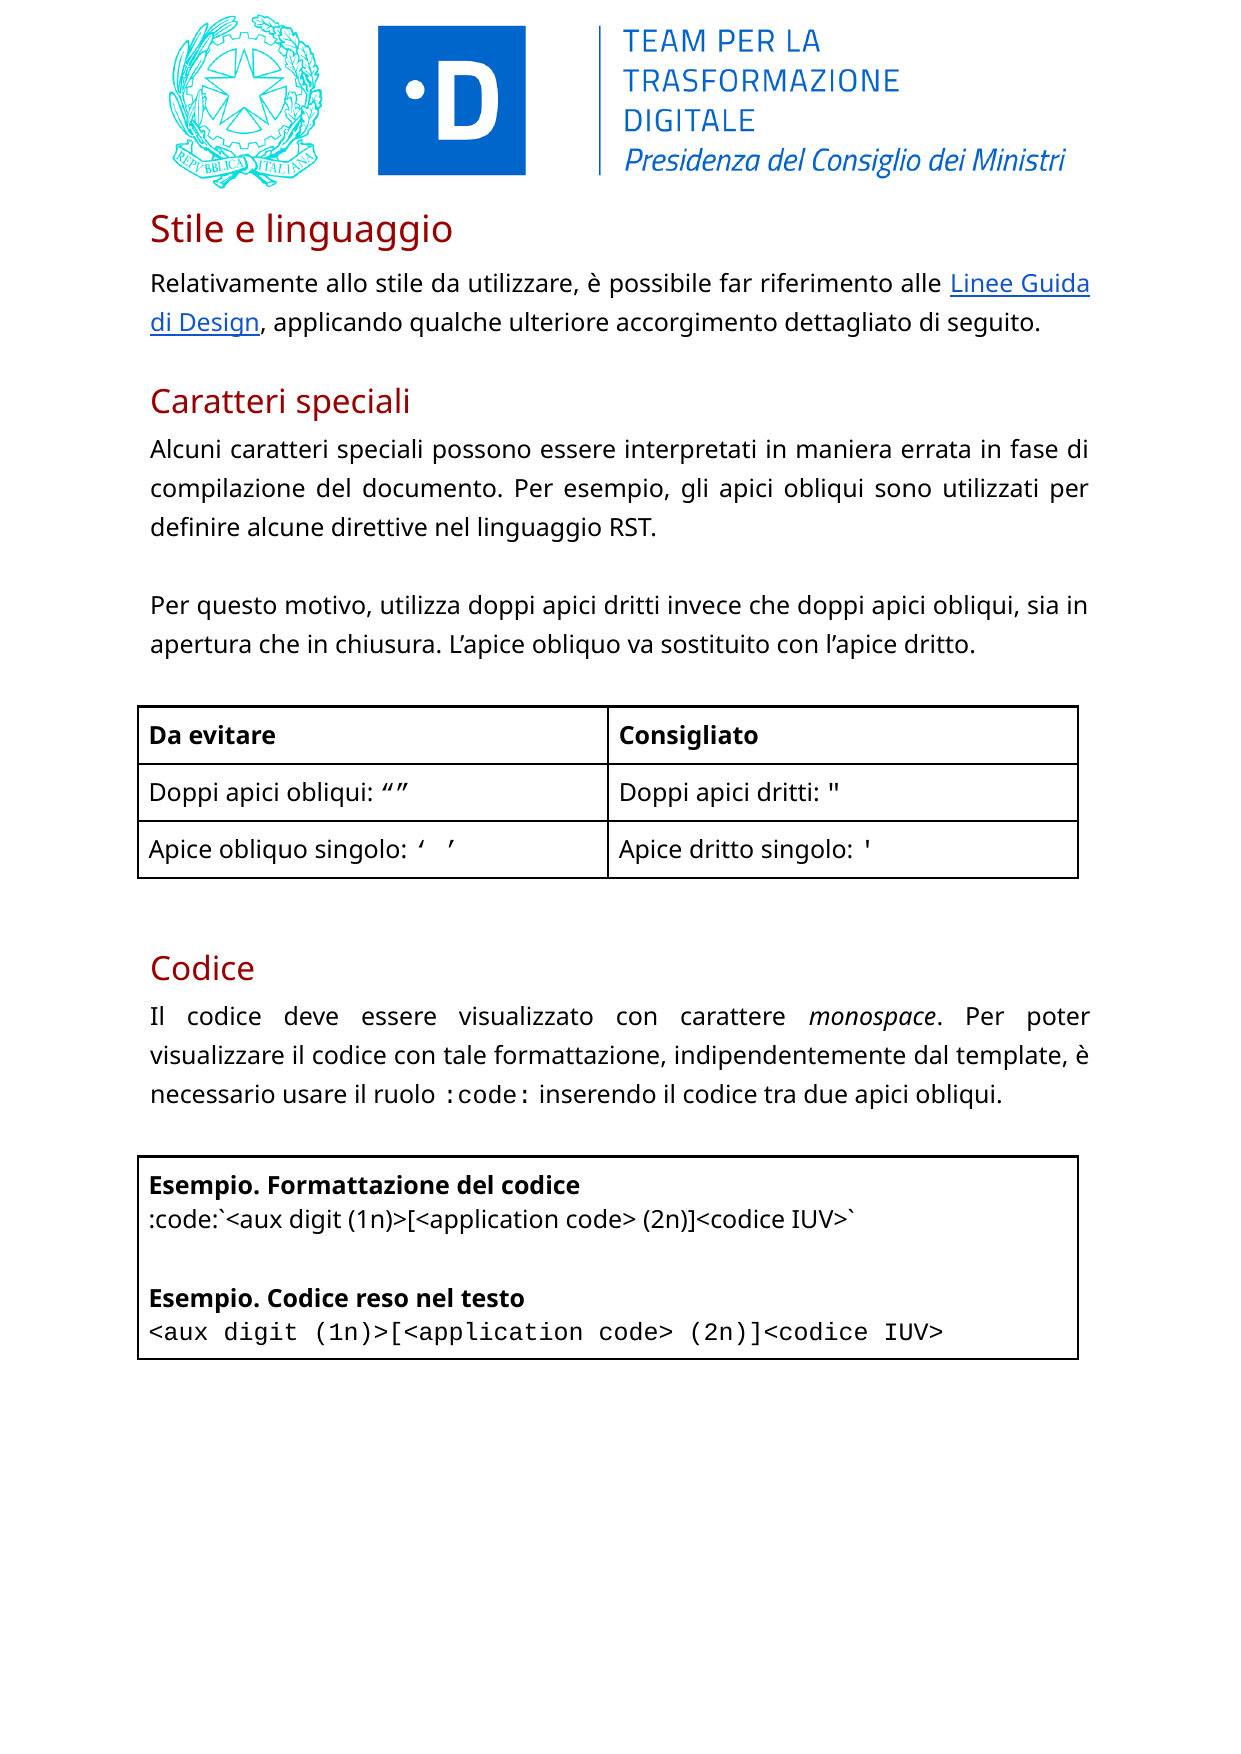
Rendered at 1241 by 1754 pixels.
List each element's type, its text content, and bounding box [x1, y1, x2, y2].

table_header Consigliato [609, 708, 1077, 762]
text Relativamente allo stile da utilizzare, è possibile far riferimento alle Linee Guida di Design, applicando qualche ulteriore accorgimento dettagliato di seguito. [150, 266, 1090, 339]
table_cell Apice dritto singolo: ' [609, 822, 1077, 877]
text Alcuni caratteri speciali possono essere interpretati in maniera errata in fase di compilazione del documento. Per esempio, gli apici obliqui sono utilizzati per definire alcune direttive nel linguaggio RST. [150, 431, 1090, 544]
text Per questo motivo, utilizza doppi apici dritti invece che doppi apici obliqui, sia in apertura che in chiusura. L’apice obliquo va sostituito con l’apice dritto. [150, 588, 1090, 661]
table_cell Doppi apici dritti: " [609, 765, 1077, 819]
picture [150, 0, 1091, 203]
subtitle Caratteri speciali [150, 377, 1090, 423]
table_header Da evitare [139, 708, 607, 762]
subtitle Stile e linguaggio [150, 203, 1090, 253]
table_cell Doppi apici obliqui: “” [139, 765, 607, 819]
subtitle Codice [150, 945, 1090, 990]
table_cell Apice obliquo singolo: ‘ ’ [139, 822, 607, 877]
text Il codice deve essere visualizzato con carattere monospace. Per poter visualizzare il codice con tale formattazione, indipendentemente dal template, è necessario usare il ruolo :code: inserendo il codice tra due apici obliqui. [150, 998, 1090, 1111]
table_header Esempio. Formattazione del codice :code:`<aux digit (1n)>[<application code> (2n)]<codice IUV>` Esempio. Codice reso nel testo <aux digit (1n)>[<application code> (2n)]<codice IUV> [139, 1158, 1077, 1358]
